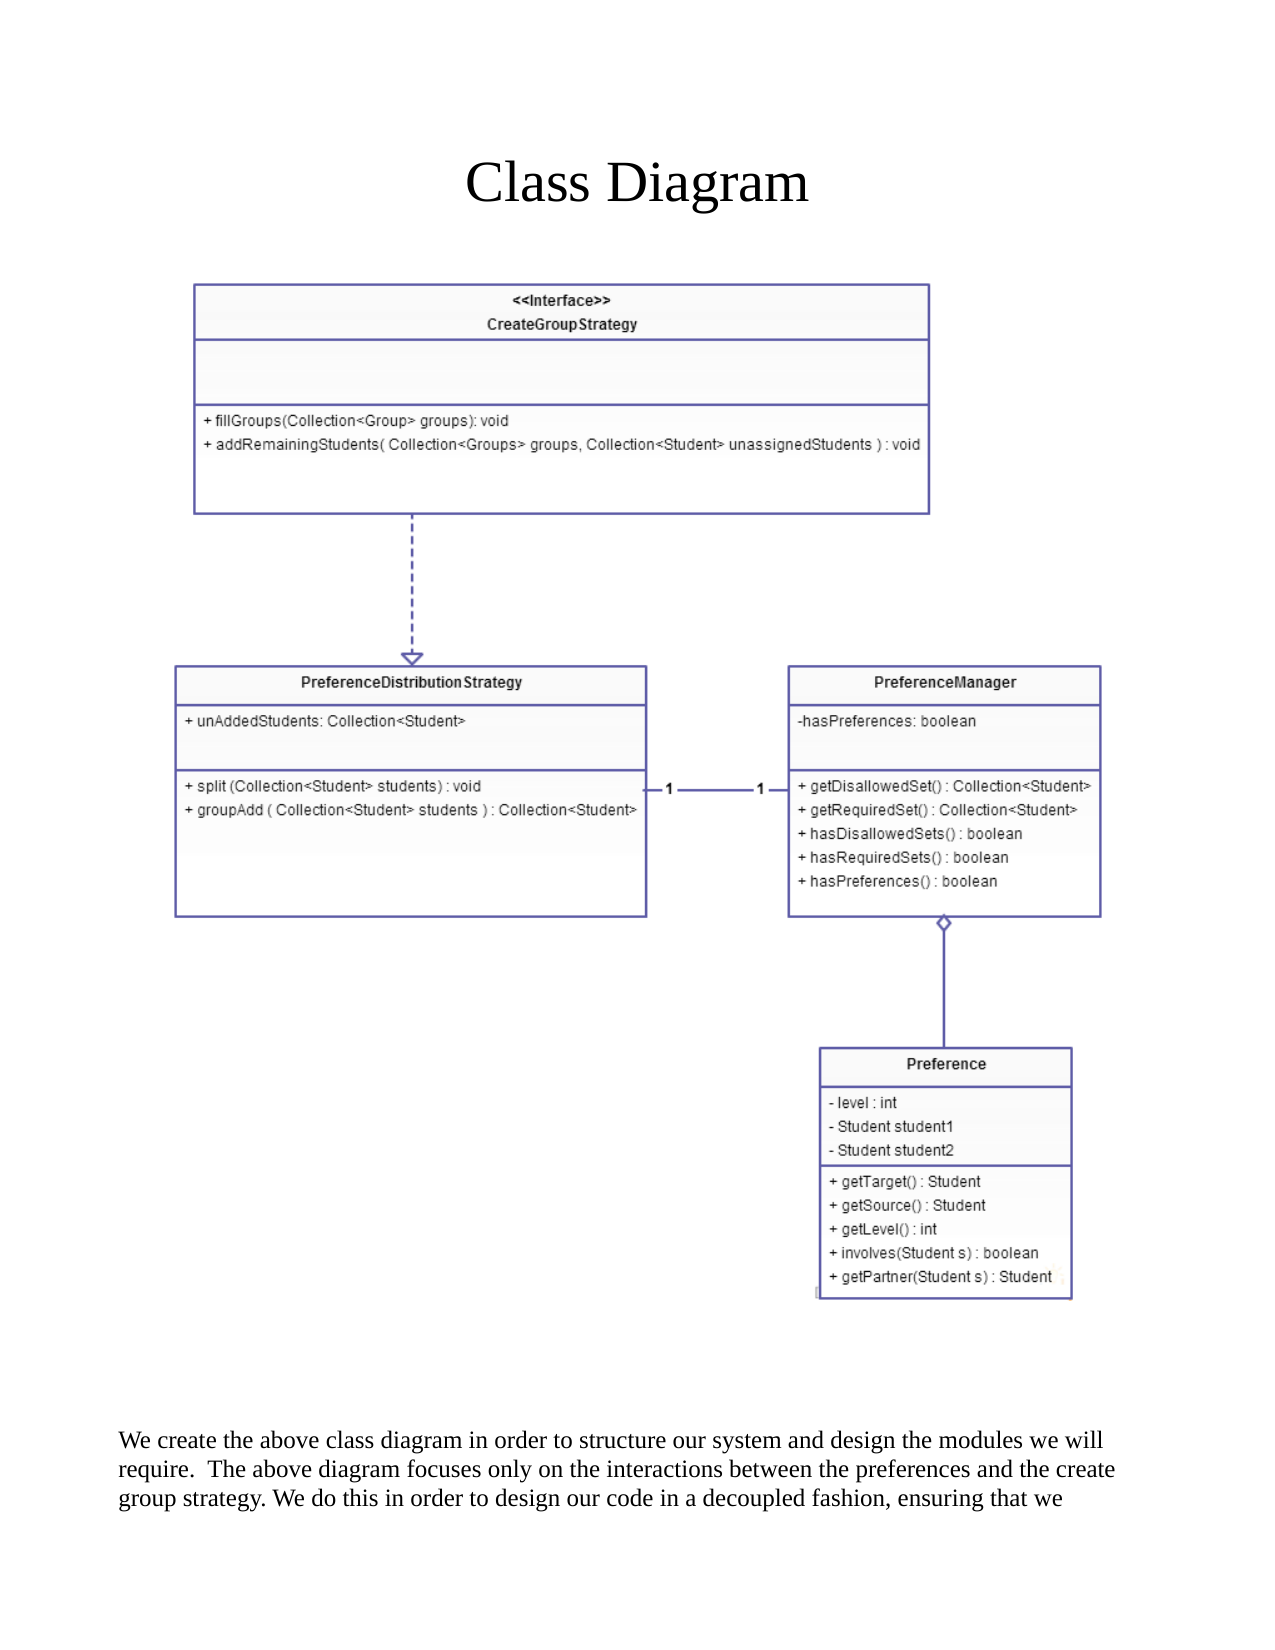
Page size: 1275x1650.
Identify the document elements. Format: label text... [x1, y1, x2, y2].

text We create the above class diagram in order to structure our system and design the modules we will require. The above diagram focuses only on the interactions between the preferences and the create group strategy. We do this in order to design our code in a decoupled fashion, ensuring that we [118, 1425, 1157, 1512]
text Class Diagram [118, 147, 1157, 214]
picture [162, 271, 1113, 1311]
